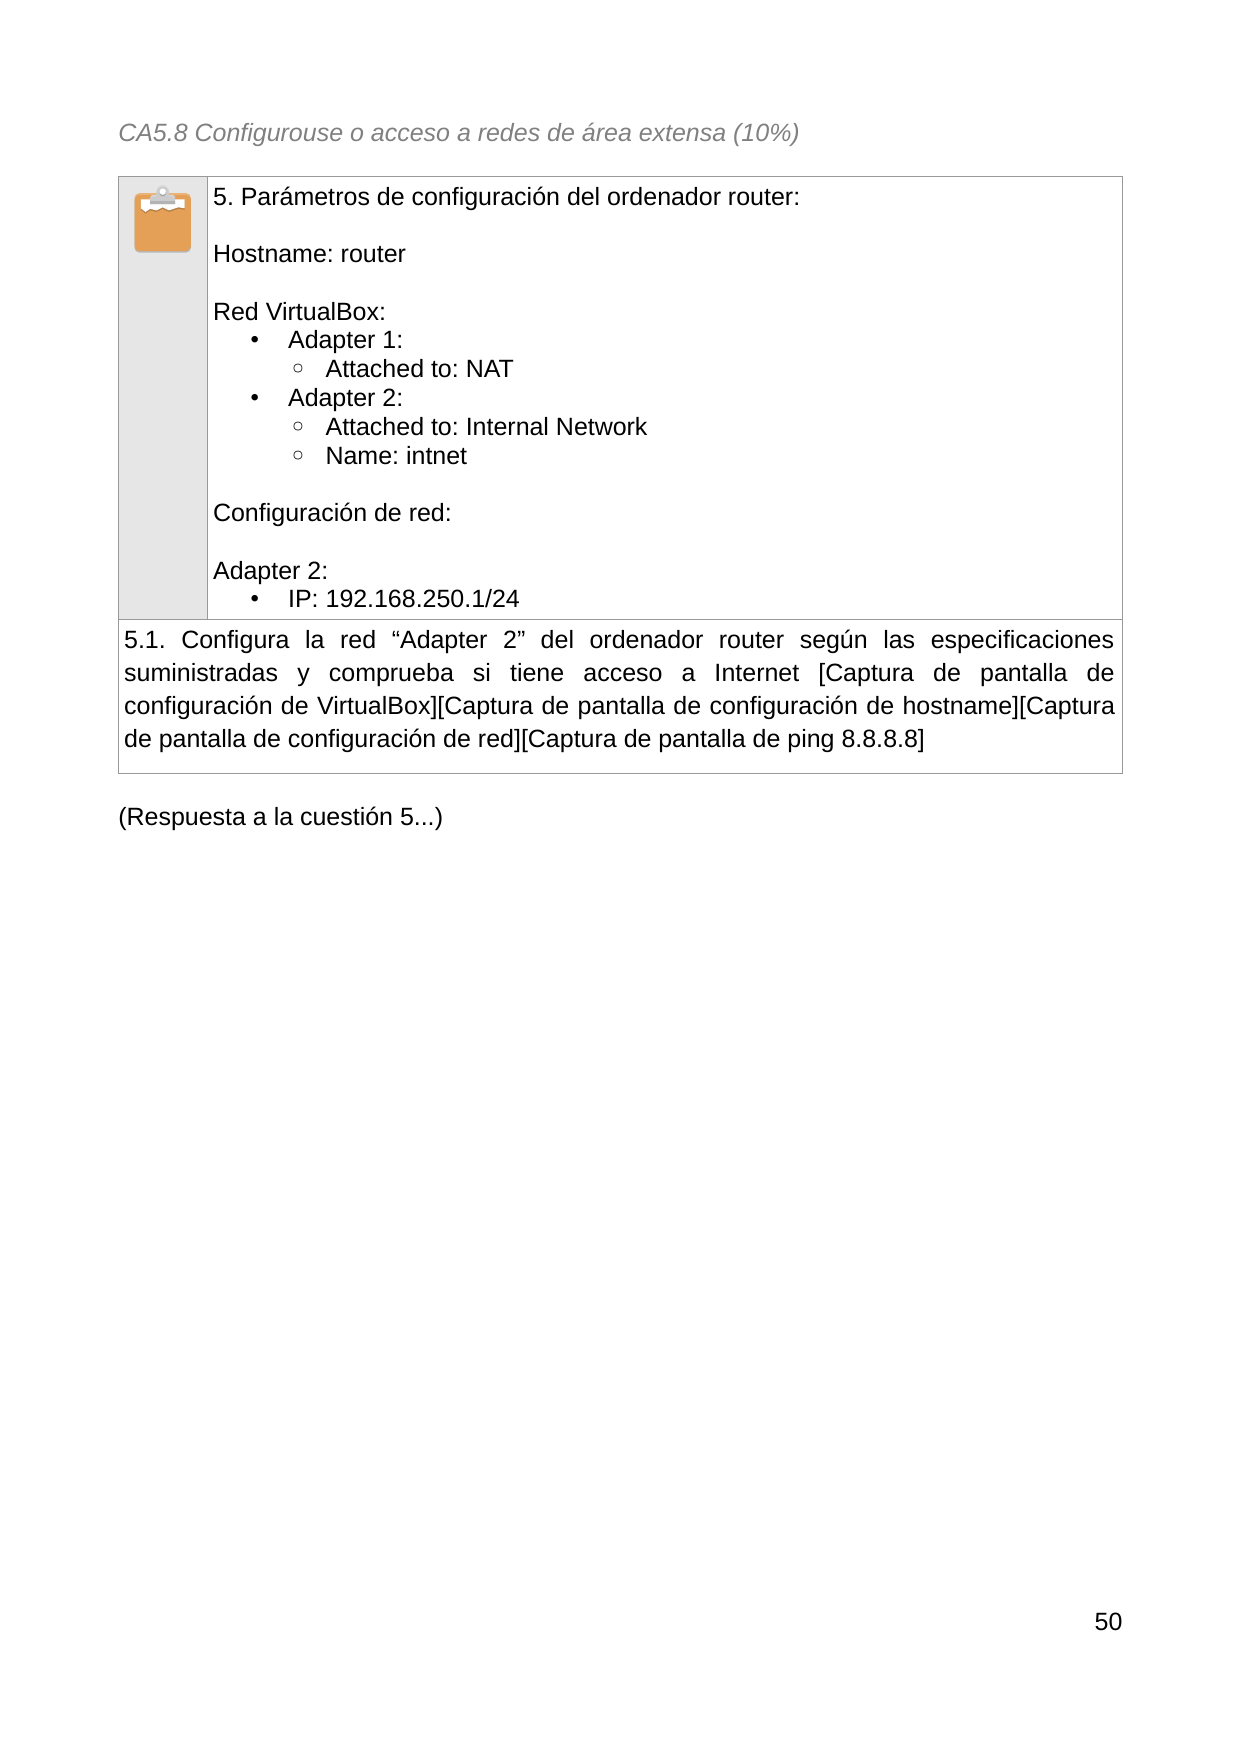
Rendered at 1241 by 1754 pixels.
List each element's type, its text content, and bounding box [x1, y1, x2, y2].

table_cell 5.1. Configura la red “Adapter 2” del ordenador router según las especificaciones suministradas y comprueba si tiene acceso a Internet [Captura de pantalla de configuración de VirtualBox][Captura de pantalla de configuración de hostname][Captura de pantalla de configuración de red][Captura de pantalla de ping 8.8.8.8] [119, 620, 1122, 773]
table_header 5. Parámetros de configuración del ordenador router: Hostname: router Red VirtualBox: Adapter 1: Attached to: NAT Adapter 2: Attached to: Internal Network Name: intnet Configuración de red: Adapter 2: IP: 192.168.250.1/24 [208, 177, 1122, 619]
text CA5.8 Configurouse o acceso a redes de área extensa (10%) [118, 118, 1122, 147]
text (Respuesta a la cuestión 5...) [118, 802, 1122, 831]
table_header [119, 177, 207, 619]
